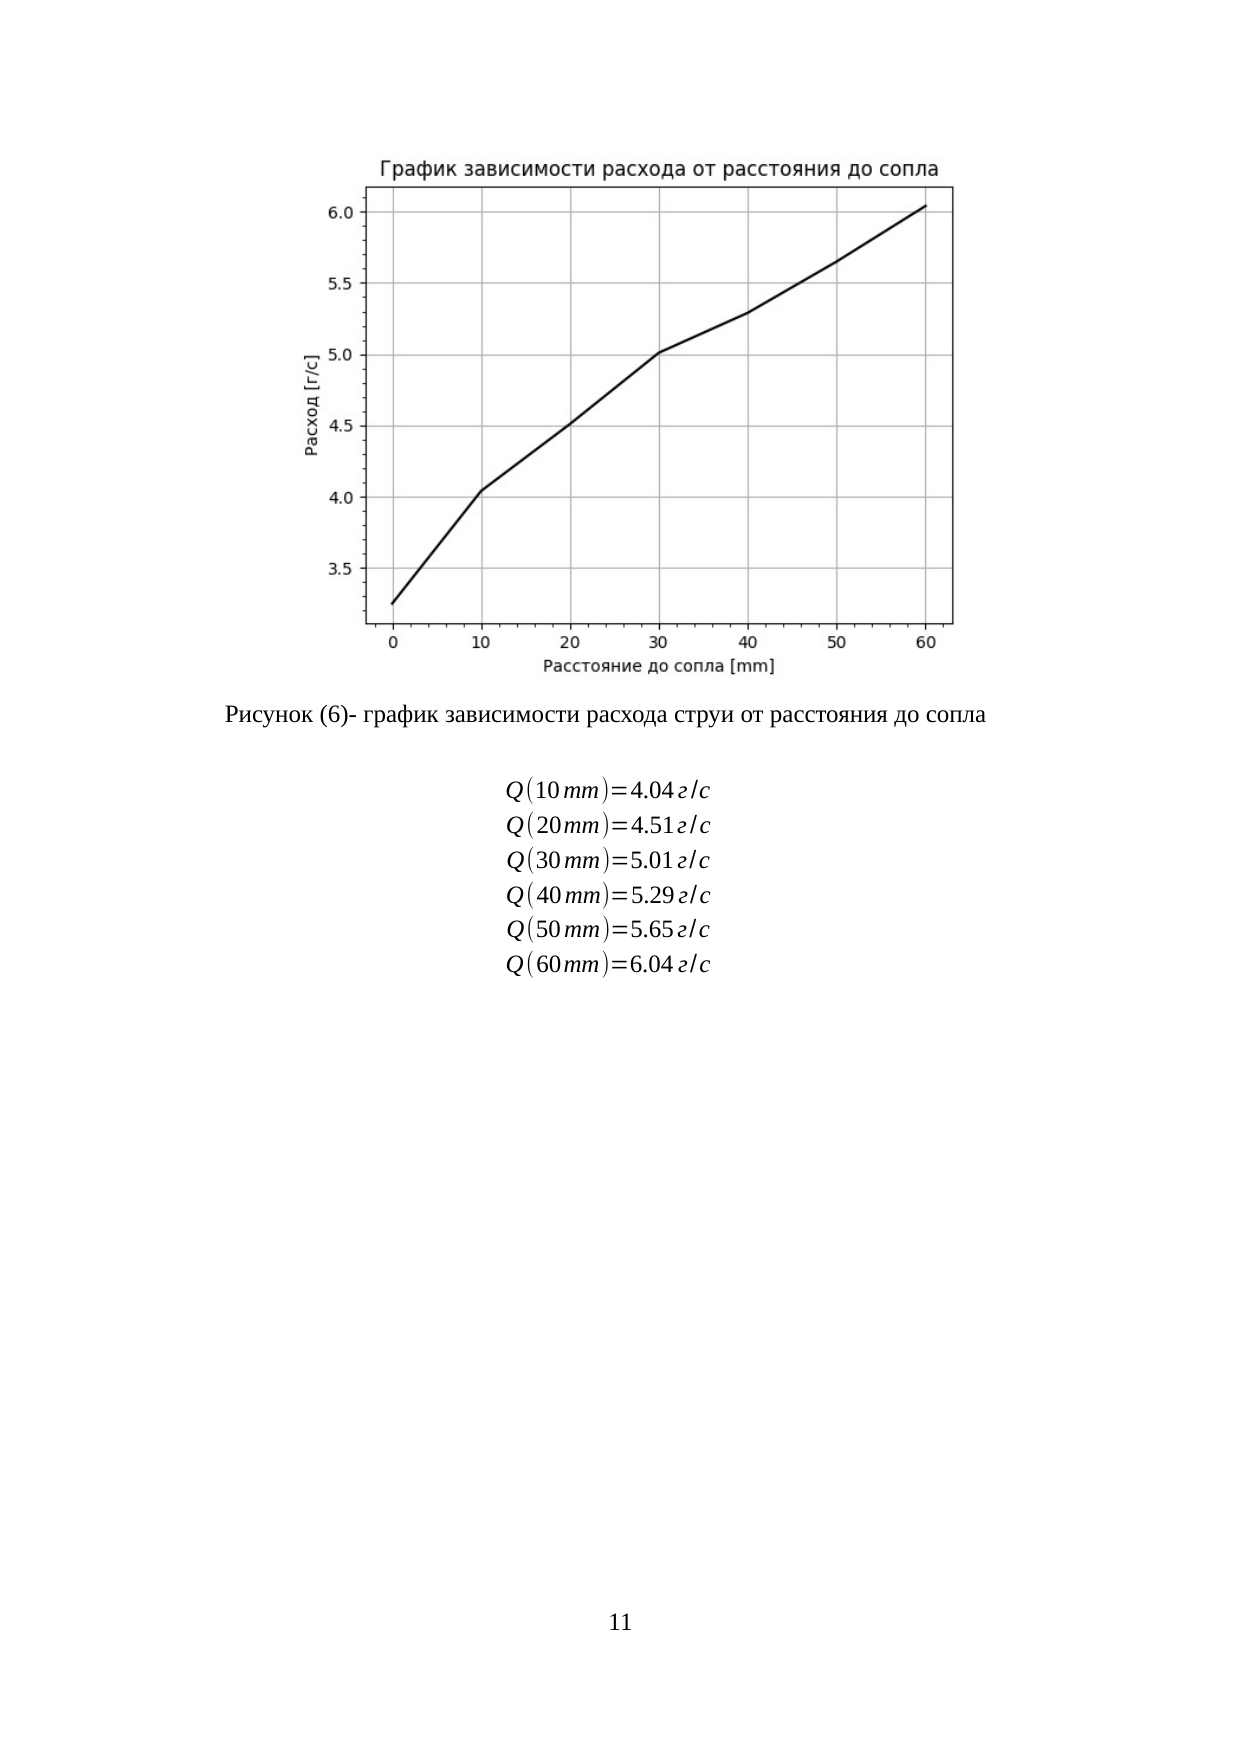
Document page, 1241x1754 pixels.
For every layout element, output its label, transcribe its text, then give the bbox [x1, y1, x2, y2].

picture [271, 118, 1028, 686]
text Рисунок (6)- график зависимости расхода струи от расстояния до сопла [118, 699, 1093, 728]
